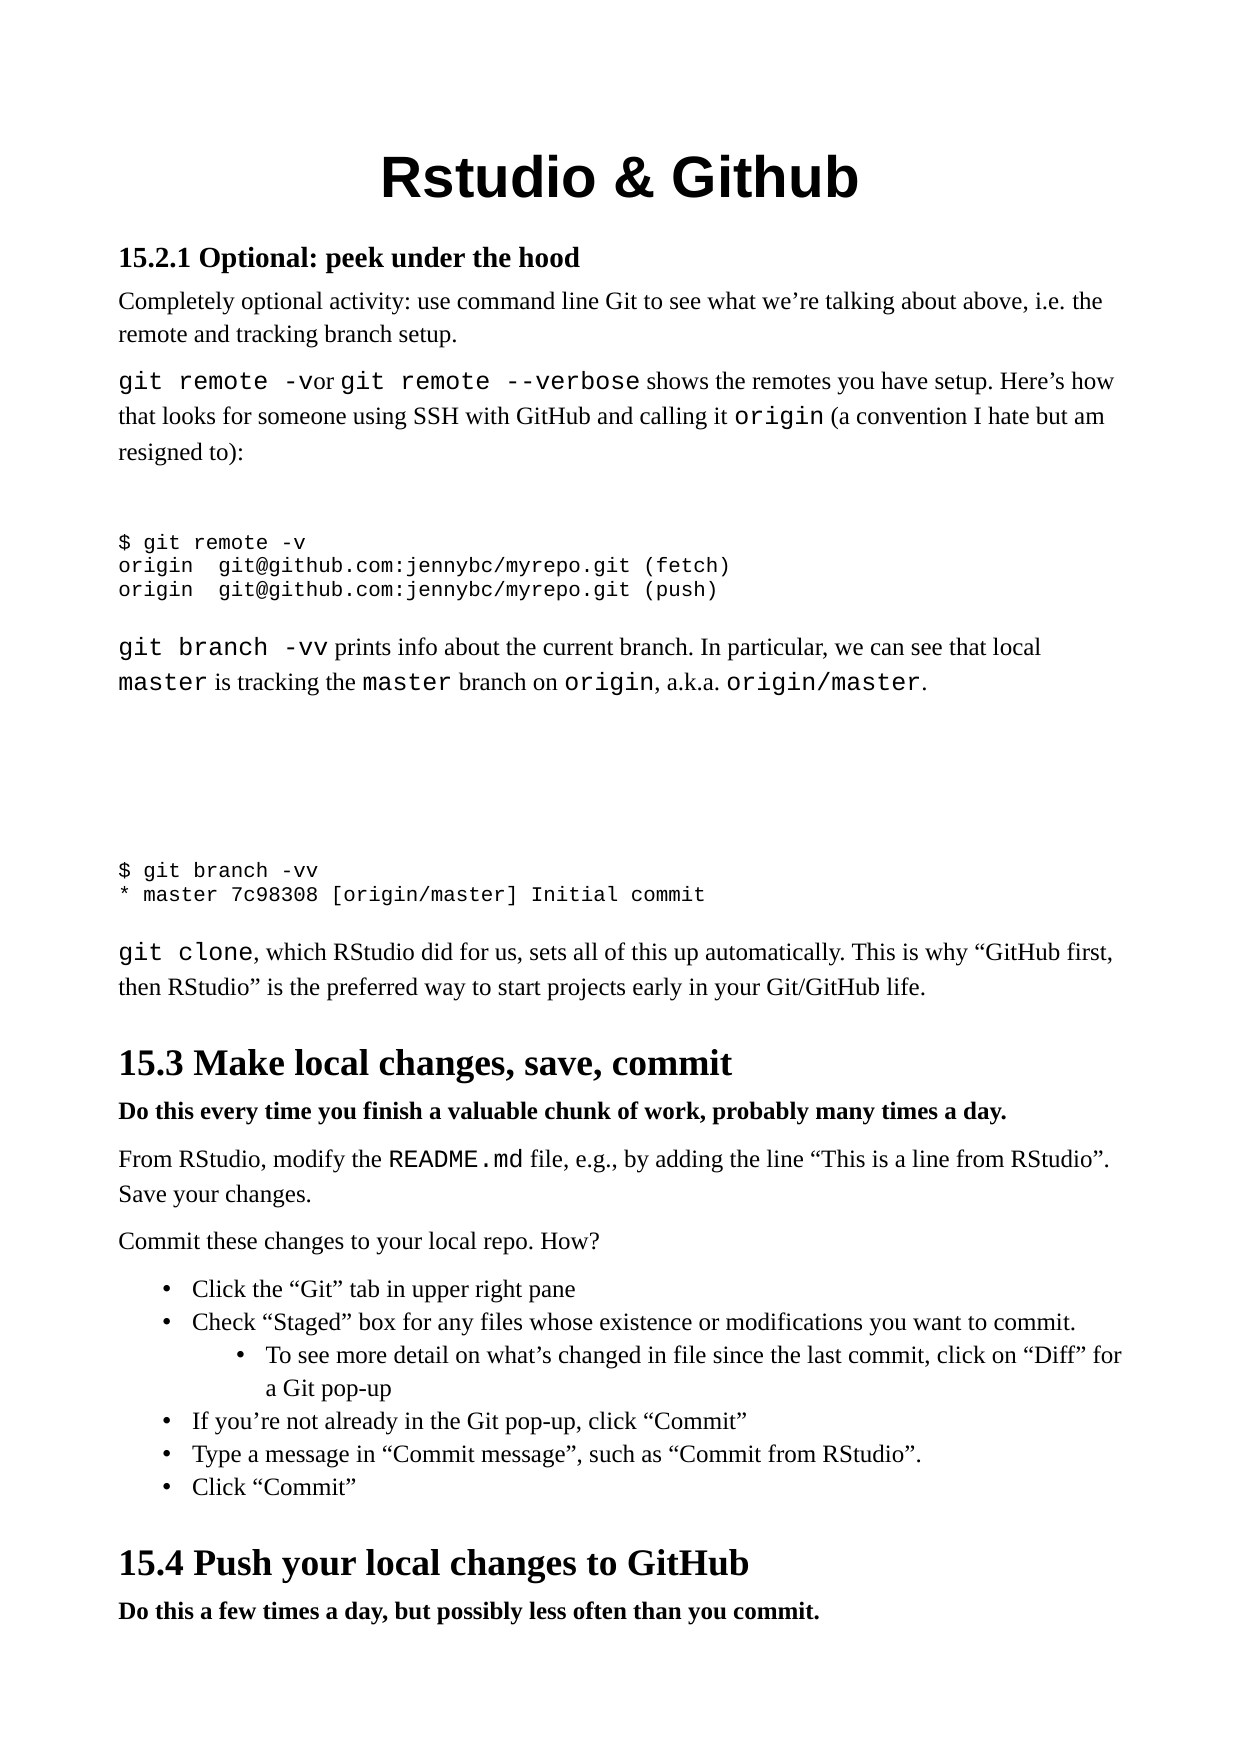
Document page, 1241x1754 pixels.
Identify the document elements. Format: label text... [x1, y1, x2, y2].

text Commit these changes to your local repo. How? [118, 1226, 1122, 1255]
subtitle 15.4 Push your local changes to GitHub [118, 1541, 1122, 1584]
subtitle 15.2.1 Optional: peek under the hood [118, 240, 1122, 273]
text Completely optional activity: use command line Git to see what we’re talking about above, i.e. the remote and tracking branch setup. [118, 286, 1122, 347]
list Click “Commit” [162, 1472, 1122, 1501]
text * master 7c98308 [origin/master] Initial commit [118, 884, 1122, 907]
list Click the “Git” tab in upper right pane [162, 1274, 1122, 1303]
list If you’re not already in the Git pop-up, click “Commit” [162, 1406, 1122, 1435]
text git branch -vv prints info about the current branch. In particular, we can see that local master is tracking the master branch on origin, a.k.a. origin/master. [118, 632, 1122, 698]
text git remote -vor git remote --verbose shows the remotes you have setup. Here’s how that looks for someone using SSH with GitHub and calling it origin (a convention I hate but am resigned to): [118, 366, 1122, 465]
list Type a message in “Commit message”, such as “Commit from RStudio”. [162, 1439, 1122, 1468]
list Check “Staged” box for any files whose existence or modifications you want to commit. [162, 1307, 1122, 1336]
text origin git@github.com:jennybc/myrepo.git (fetch) [118, 555, 1122, 579]
text git clone, which RStudio did for us, sets all of this up automatically. This is why “GitHub first, then RStudio” is the preferred way to start projects early in your Git/GitHub life. [118, 937, 1122, 1001]
text $ git branch -vv [118, 860, 1122, 884]
text Do this a few times a day, but possibly less often than you commit. [118, 1596, 1122, 1625]
list To see more detail on what’s changed in file since the last commit, click on “Diff” for a Git pop-up [236, 1340, 1122, 1402]
text origin git@github.com:jennybc/myrepo.git (push) [118, 579, 1122, 603]
text Do this every time you finish a valuable chunk of work, probably many times a day. [118, 1096, 1122, 1125]
text $ git remote -v [118, 532, 1122, 555]
text From RStudio, modify the README.md file, e.g., by adding the line “This is a line from RStudio”. Save your changes. [118, 1144, 1122, 1207]
subtitle 15.3 Make local changes, save, commit [118, 1040, 1122, 1083]
